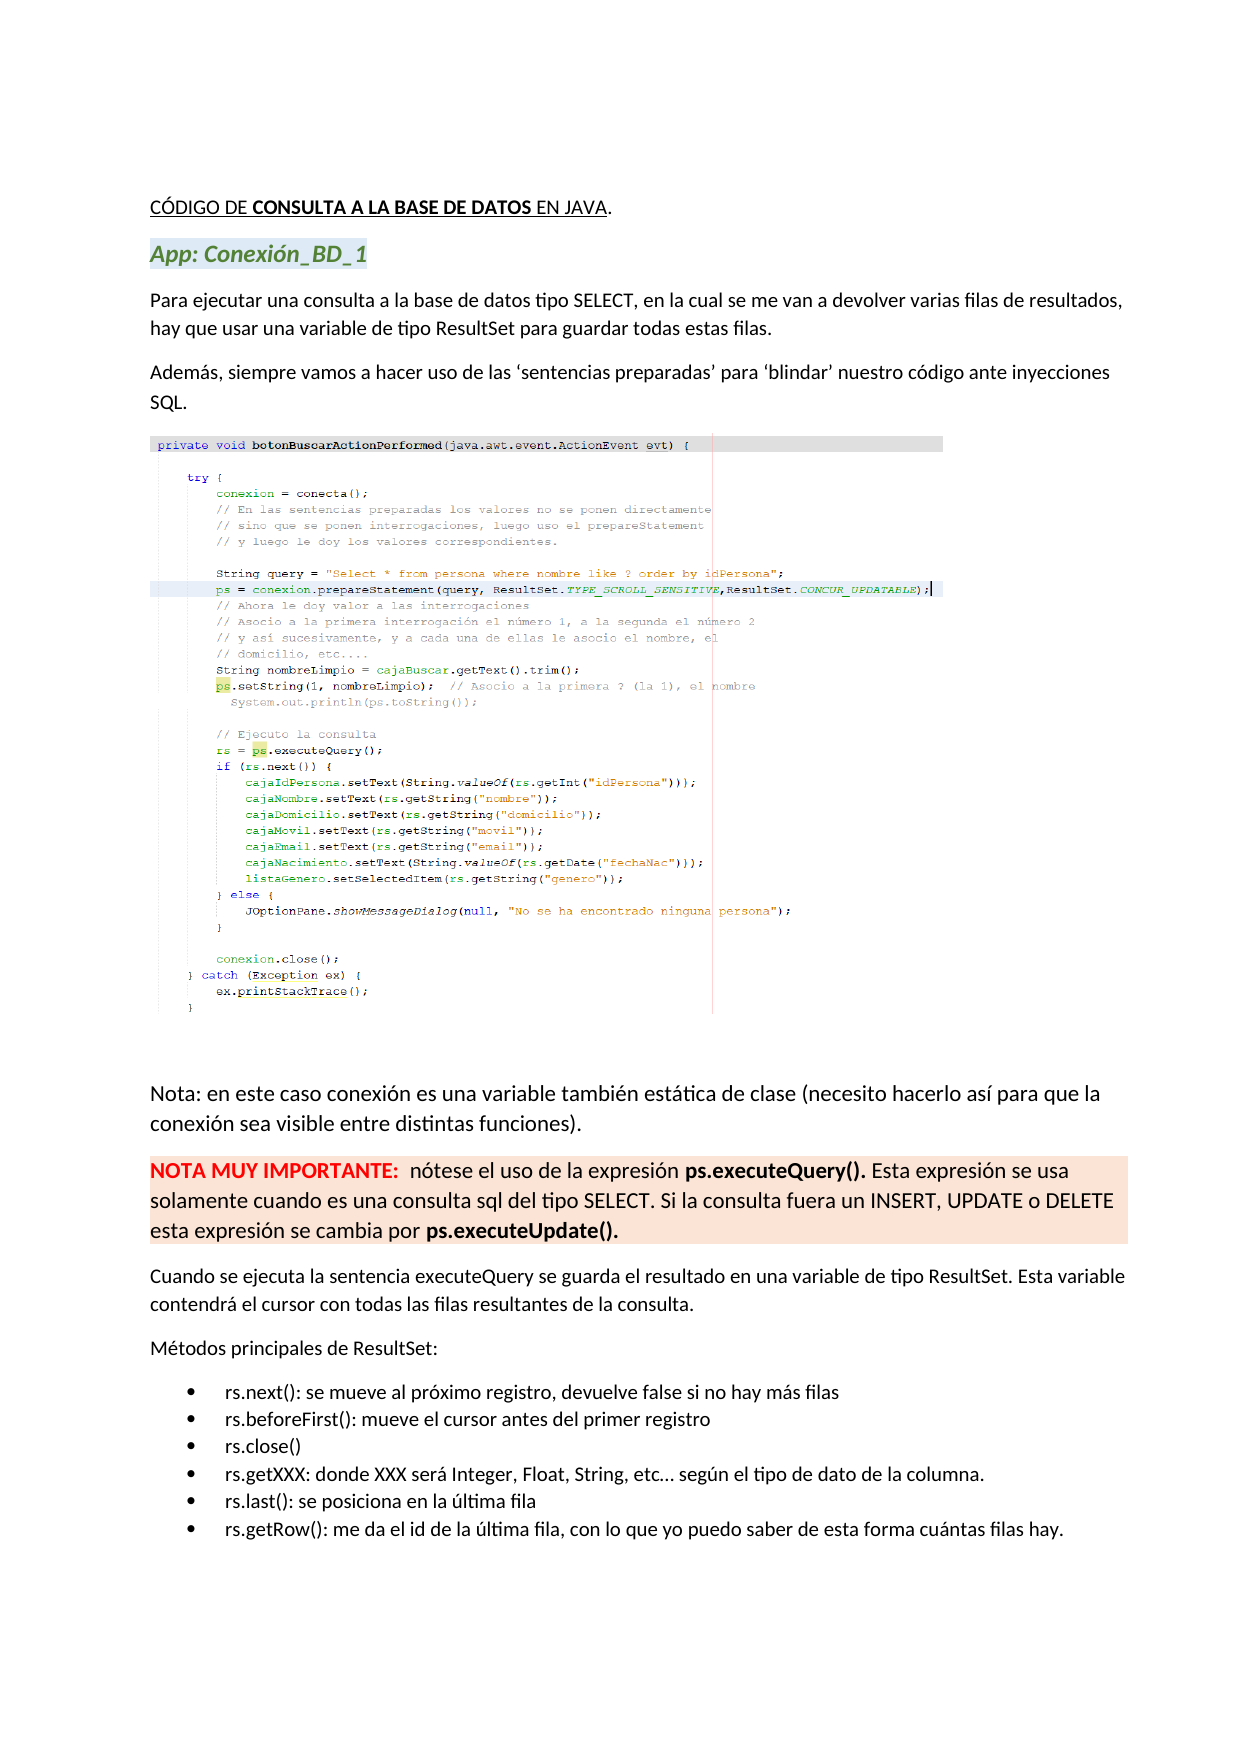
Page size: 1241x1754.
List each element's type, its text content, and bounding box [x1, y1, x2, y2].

list rs.getRow(): me da el id de la última fila, con lo que yo puedo saber de esta forma cuántas filas hay. [187, 1516, 1128, 1541]
text Además, siempre vamos a hacer uso de las ‘sentencias preparadas’ para ‘blindar’ nuestro código ante inyecciones SQL. [150, 359, 1128, 415]
list rs.last(): se posiciona en la última fila [187, 1488, 1128, 1514]
list rs.next(): se mueve al próximo registro, devuelve false si no hay más filas [187, 1379, 1128, 1404]
text Cuando se ejecuta la sentencia executeQuery se guarda el resultado en una variable de tipo ResultSet. Esta variable contendrá el cursor con todas las filas resultantes de la consulta. [150, 1263, 1128, 1316]
text NOTA MUY IMPORTANTE: nótese el uso de la expresión ps.executeQuery(). Esta expresión se usa solamente cuando es una consulta sql del tipo SELECT. Si la consulta fuera un INSERT, UPDATE o DELETE esta expresión se cambia por ps.executeUpdate(). [150, 1156, 1128, 1244]
text Para ejecutar una consulta a la base de datos tipo SELECT, en la cual se me van a devolver varias filas de resultados, hay que usar una variable de tipo ResultSet para guardar todas estas filas. [150, 288, 1128, 341]
picture [150, 433, 943, 1014]
list rs.close() [187, 1434, 1128, 1459]
text App: Conexión_BD_1 [150, 238, 1128, 269]
list rs.getXXX: donde XXX será Integer, Float, String, etc… según el tipo de dato de la columna. [187, 1461, 1128, 1487]
text Métodos principales de ResultSet: [150, 1335, 1128, 1360]
text CÓDIGO DE CONSULTA A LA BASE DE DATOS EN JAVA. [150, 194, 1128, 219]
text Nota: en este caso conexión es una variable también estática de clase (necesito hacerlo así para que la conexión sea visible entre distintas funciones). [150, 1079, 1128, 1137]
list rs.beforeFirst(): mueve el cursor antes del primer registro [187, 1406, 1128, 1432]
